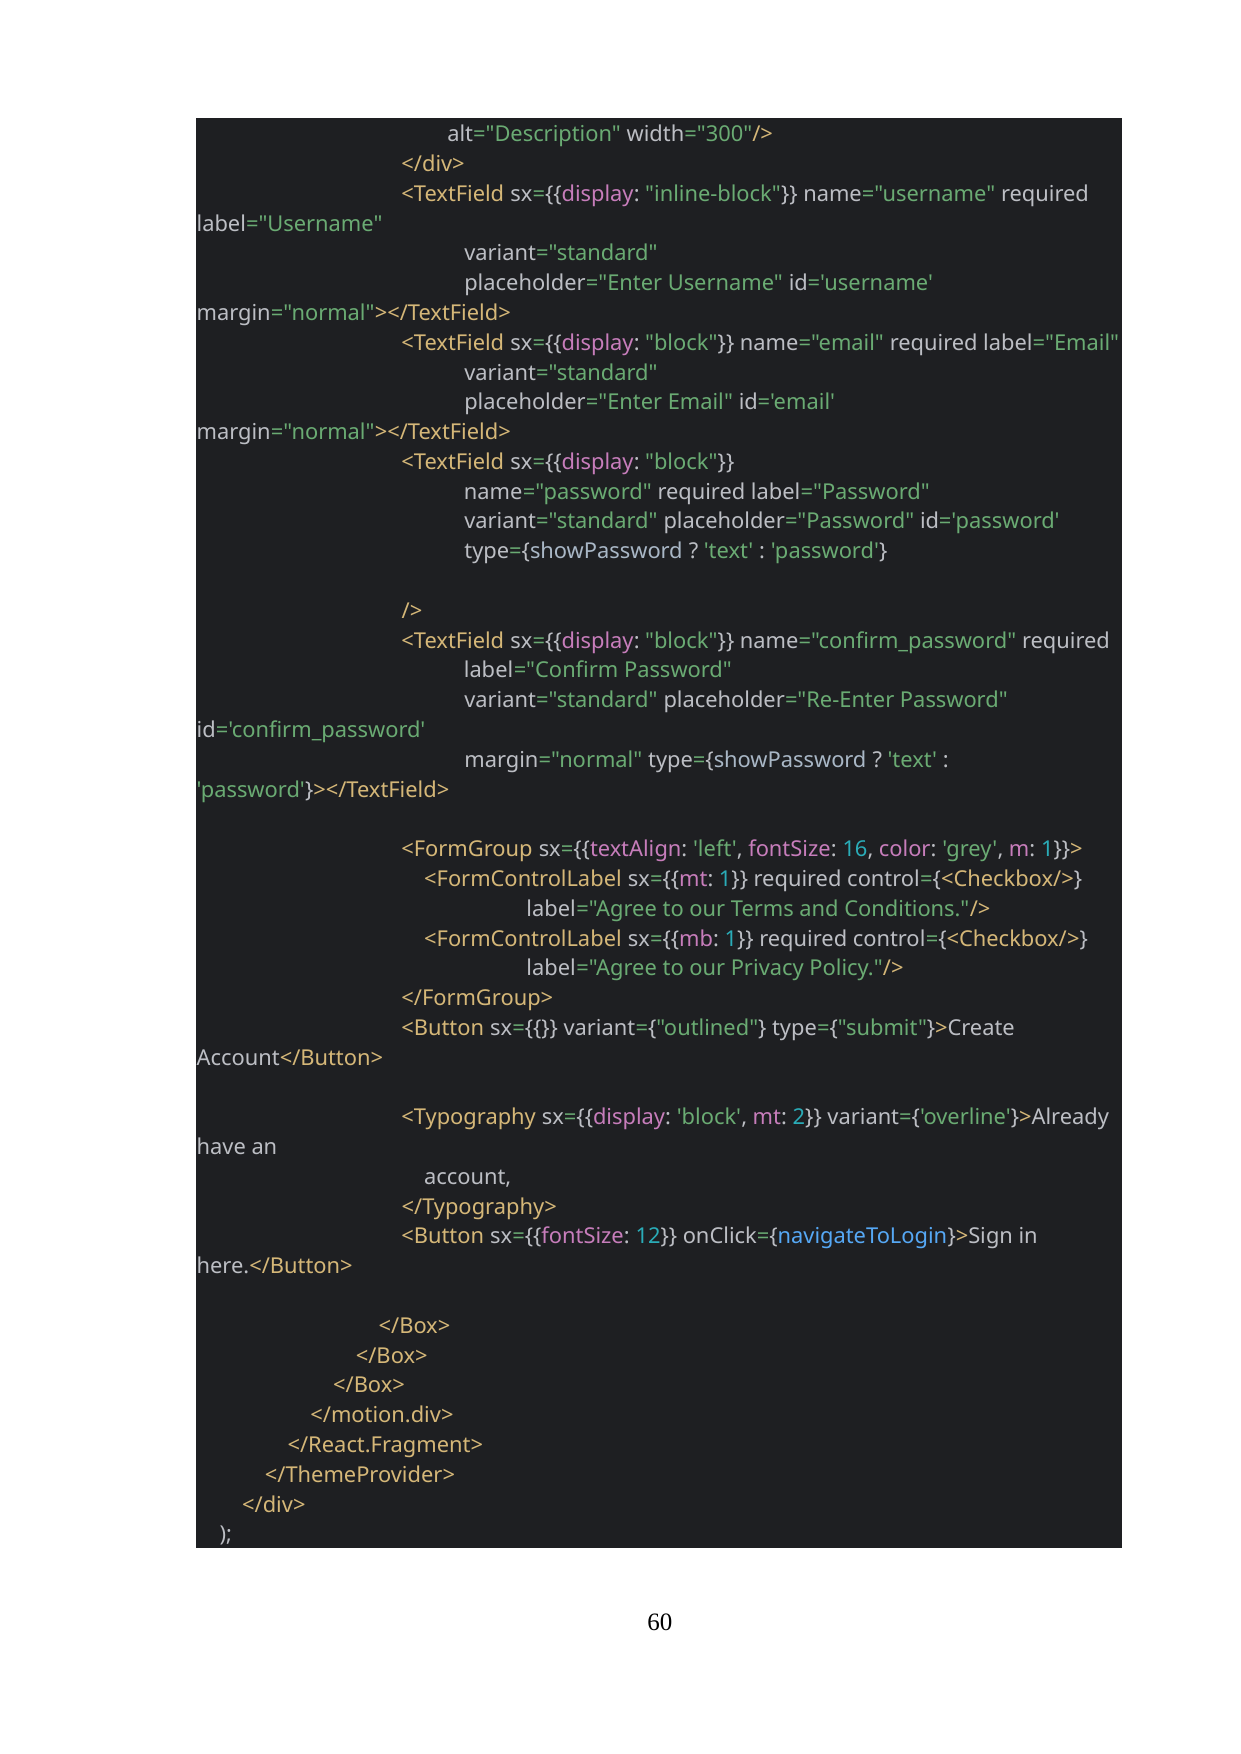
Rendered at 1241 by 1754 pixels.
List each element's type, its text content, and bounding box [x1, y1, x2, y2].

text alt="Description" width="300"/> </div> <TextField sx={{display: "inline-block"}} name="username" required label="Username" variant="standard" placeholder="Enter Username" id='username' margin="normal"></TextField> <TextField sx={{display: "block"}} name="email" required label="Email" variant="standard" placeholder="Enter Email" id='email' margin="normal"></TextField> <TextField sx={{display: "block"}} name="password" required label="Password" variant="standard" placeholder="Password" id='password' type={showPassword ? 'text' : 'password'} /> <TextField sx={{display: "block"}} name="confirm_password" required label="Confirm Password" variant="standard" placeholder="Re-Enter Password" id='confirm_password' margin="normal" type={showPassword ? 'text' : 'password'}></TextField> <FormGroup sx={{textAlign: 'left', fontSize: 16, color: 'grey', m: 1}}> <FormControlLabel sx={{mt: 1}} required control={<Checkbox/>} label="Agree to our Terms and Conditions."/> <FormControlLabel sx={{mb: 1}} required control={<Checkbox/>} label="Agree to our Privacy Policy."/> </FormGroup> <Button sx={{}} variant={"outlined"} type={"submit"}>Create Account</Button> <Typography sx={{display: 'block', mt: 2}} variant={'overline'}>Already have an account, </Typography> <Button sx={{fontSize: 12}} onClick={navigateToLogin}>Sign in here.</Button> </Box> </Box> </Box> </motion.div> </React.Fragment> </ThemeProvider> </div> ); [196, 118, 1122, 1548]
